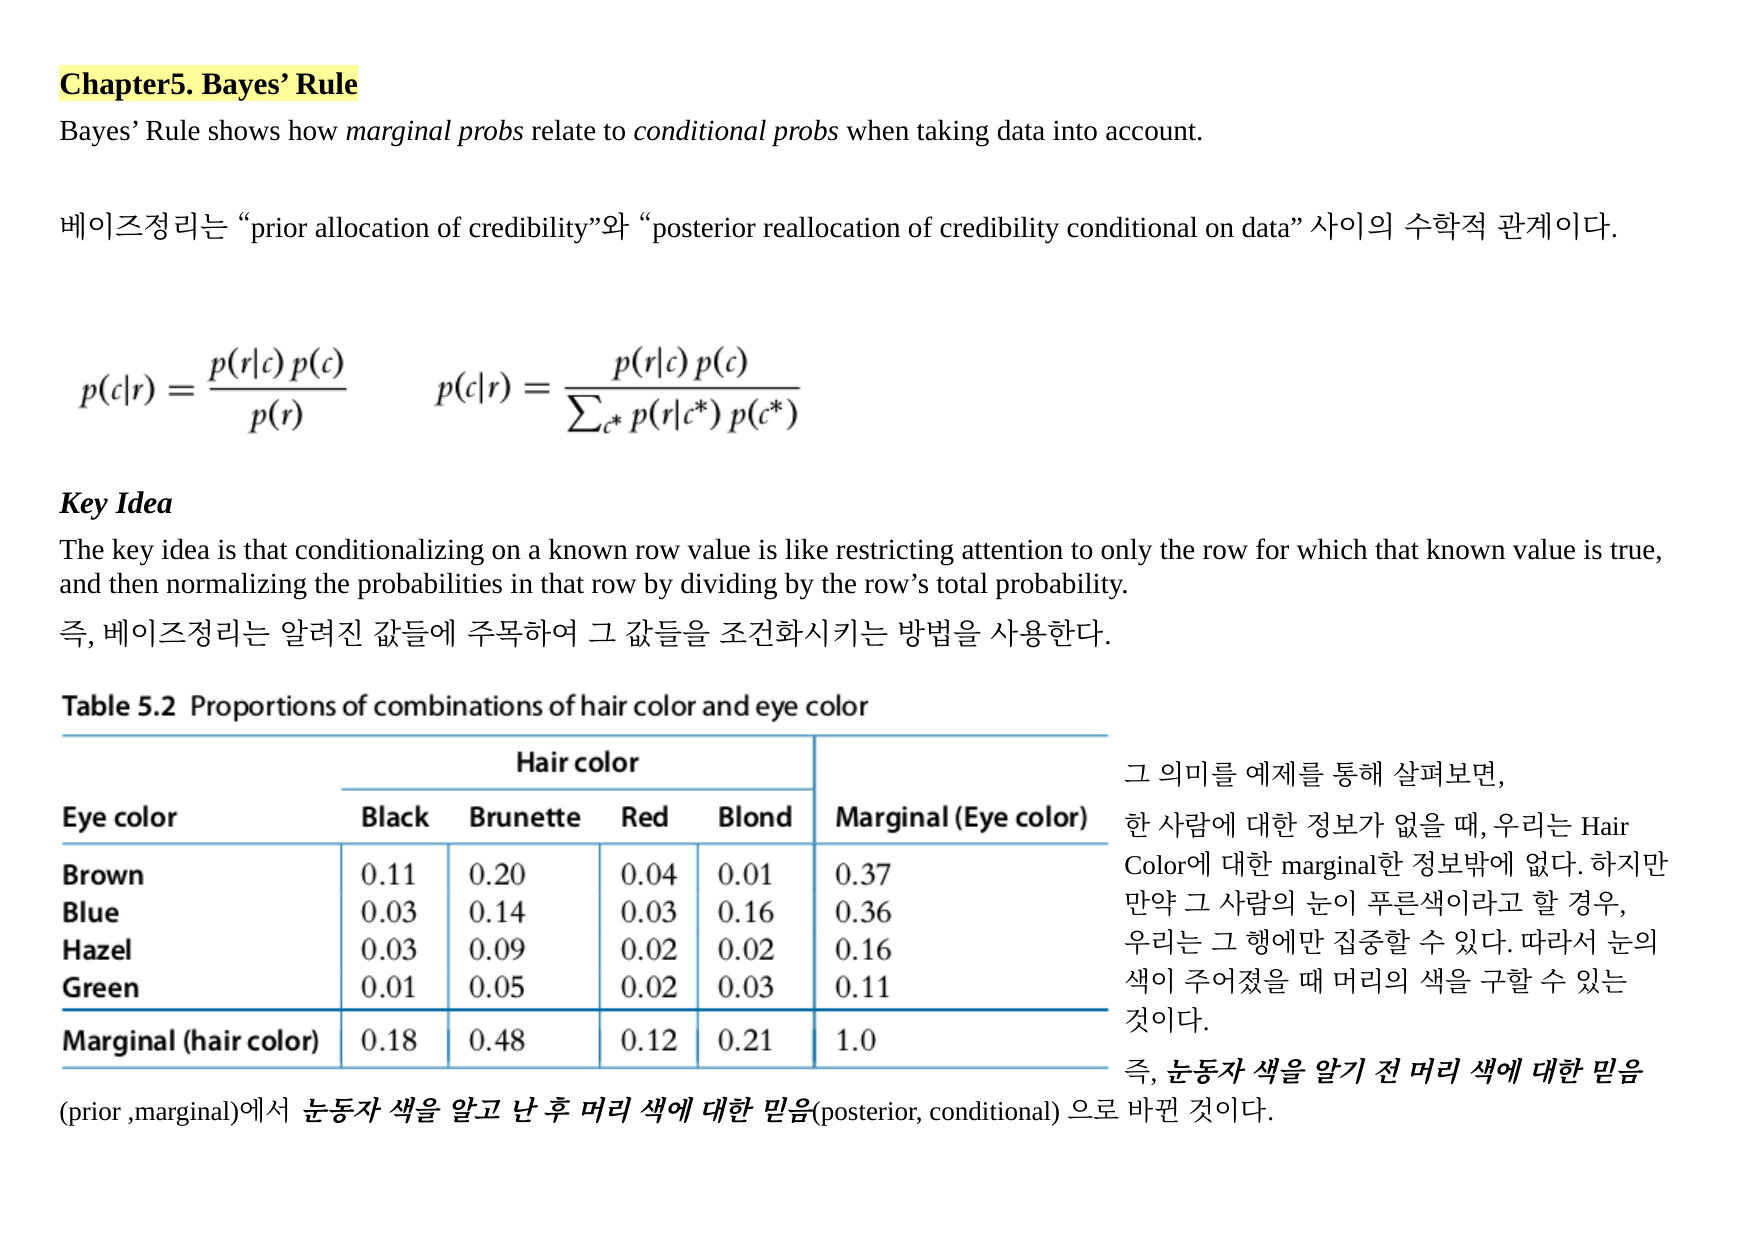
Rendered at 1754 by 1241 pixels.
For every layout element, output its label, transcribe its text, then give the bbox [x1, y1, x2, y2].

text 즉, 눈동자 색을 알기 전 머리 색에 대한 믿음 (prior ,marginal)에서 눈동자 색을 알고 난 후 머리 색에 대한 믿음(posterior, conditional) 으로 바뀐 것이다. [59, 1050, 1695, 1128]
text 그 의미를 예제를 통해 살펴보면, [1125, 753, 1695, 792]
picture [57, 324, 375, 448]
text The key idea is that conditionalizing on a known row value is like restricting attention to only the row for which that known value is true, and then normalizing the probabilities in that row by dividing by the row’s total probability. [59, 532, 1695, 599]
text Chapter5. Bayes’ Rule [59, 65, 1695, 101]
picture [409, 330, 832, 454]
text 베이즈정리는 “prior allocation of credibility”와 “posterior reallocation of credibility conditional on data” 사이의 수학적 관계이다. [59, 204, 1695, 246]
picture [57, 683, 1125, 1082]
text 한 사람에 대한 정보가 없을 때, 우리는 Hair Color에 대한 marginal한 정보밖에 없다. 하지만 만약 그 사람의 눈이 푸른색이라고 할 경우, 우리는 그 행에만 집중할 수 있다. 따라서 눈의 색이 주어졌을 때 머리의 색을 구할 수 있는 것이다. [1125, 804, 1695, 1038]
text 즉, 베이즈정리는 알려진 값들에 주목하여 그 값들을 조건화시키는 방법을 사용한다. [59, 611, 1695, 653]
text Key Idea [59, 484, 1695, 520]
text Bayes’ Rule shows how marginal probs relate to conditional probs when taking data into account. [59, 113, 1695, 146]
